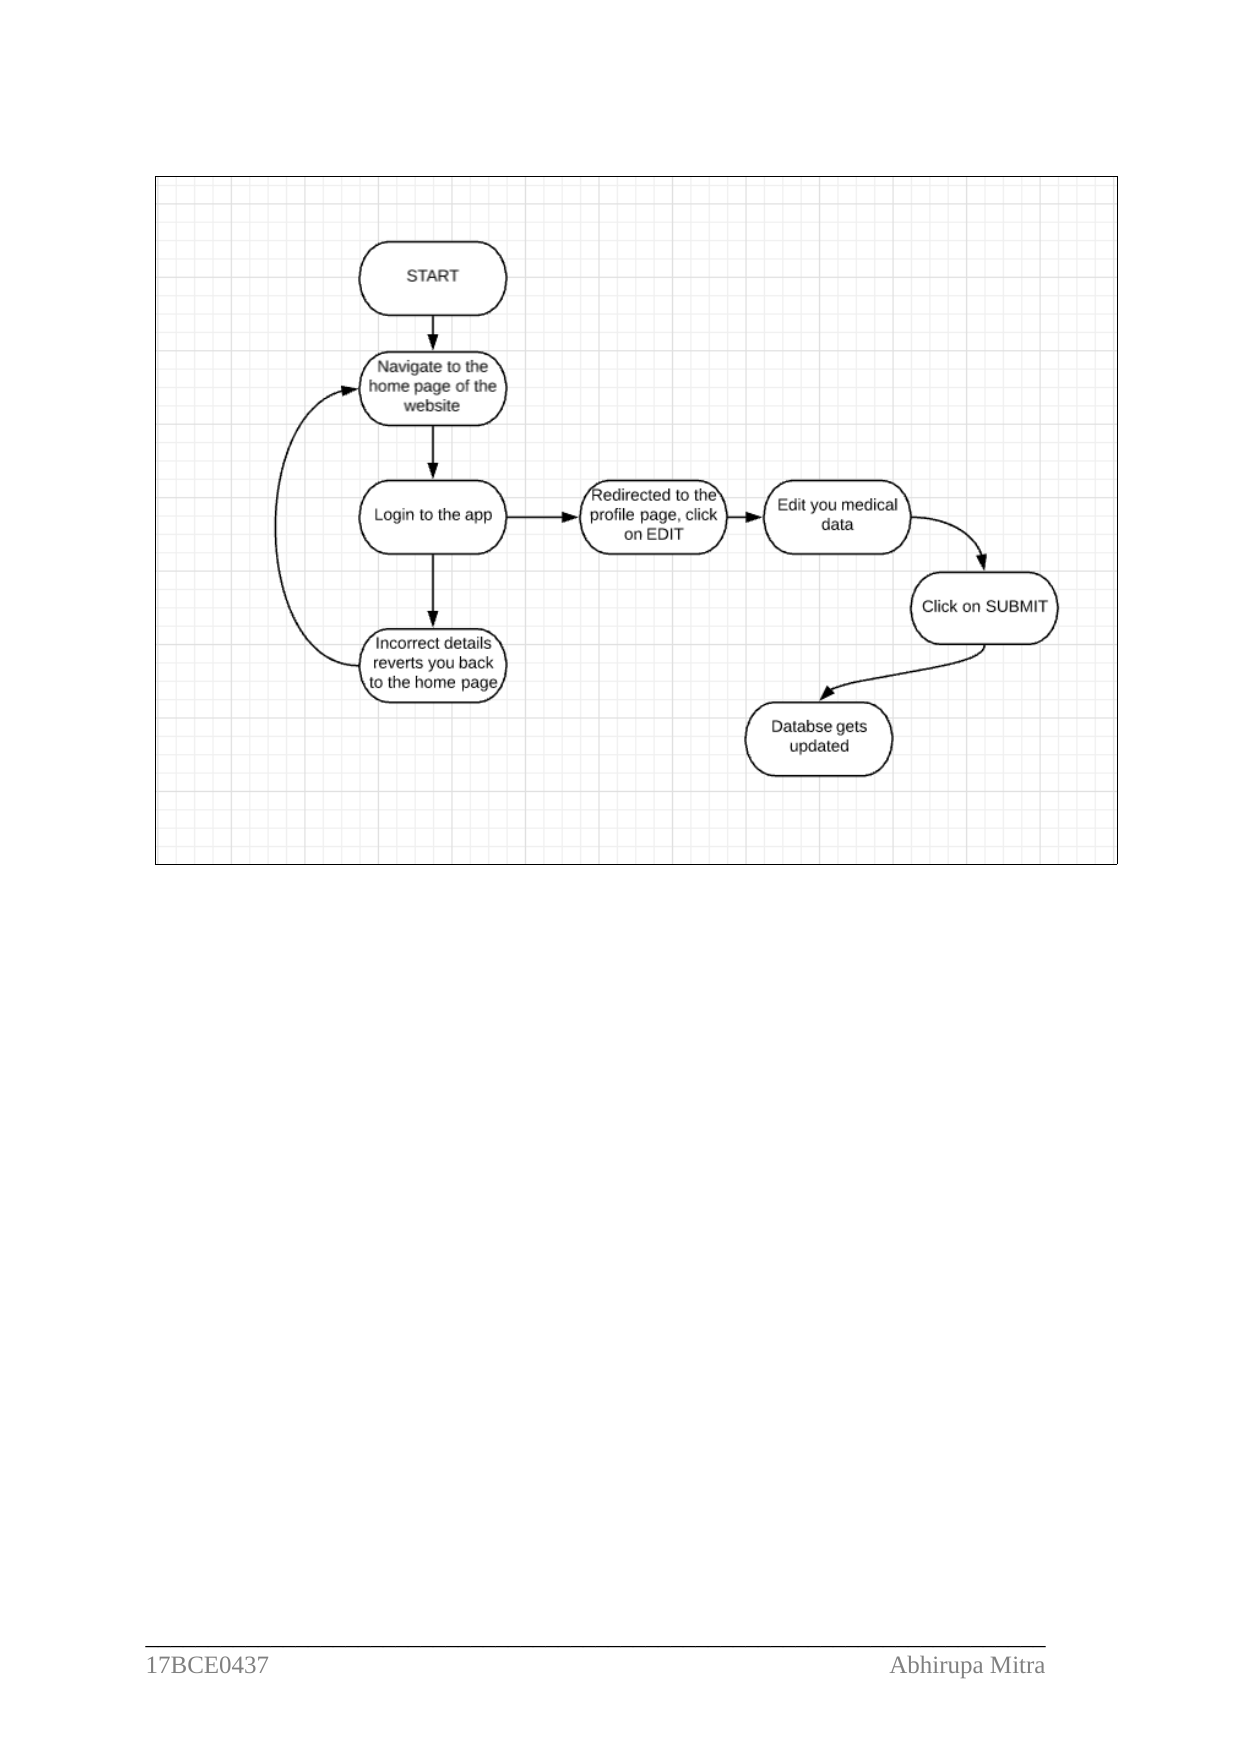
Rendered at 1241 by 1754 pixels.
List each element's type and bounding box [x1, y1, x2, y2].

picture [156, 177, 945, 864]
